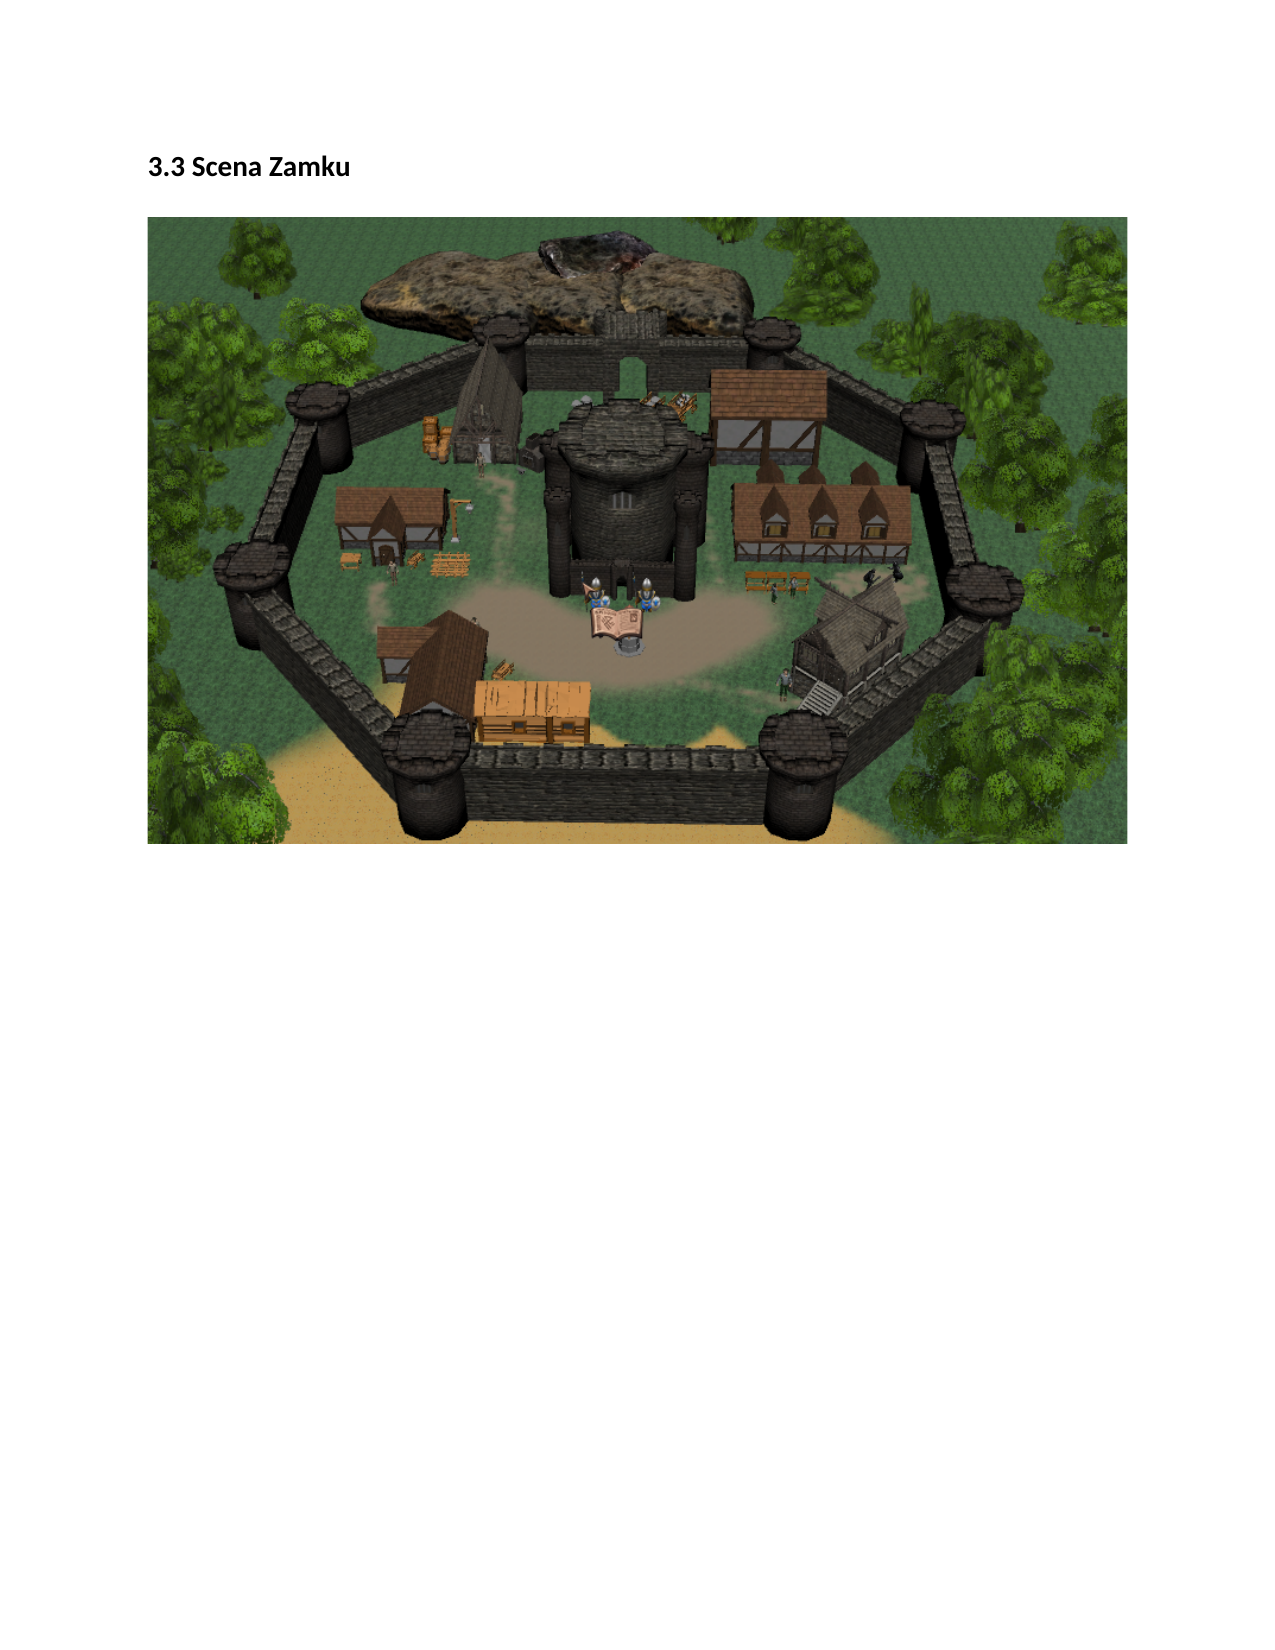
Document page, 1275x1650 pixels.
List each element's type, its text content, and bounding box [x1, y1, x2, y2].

text 3.3 Scena Zamku [148, 148, 1127, 183]
